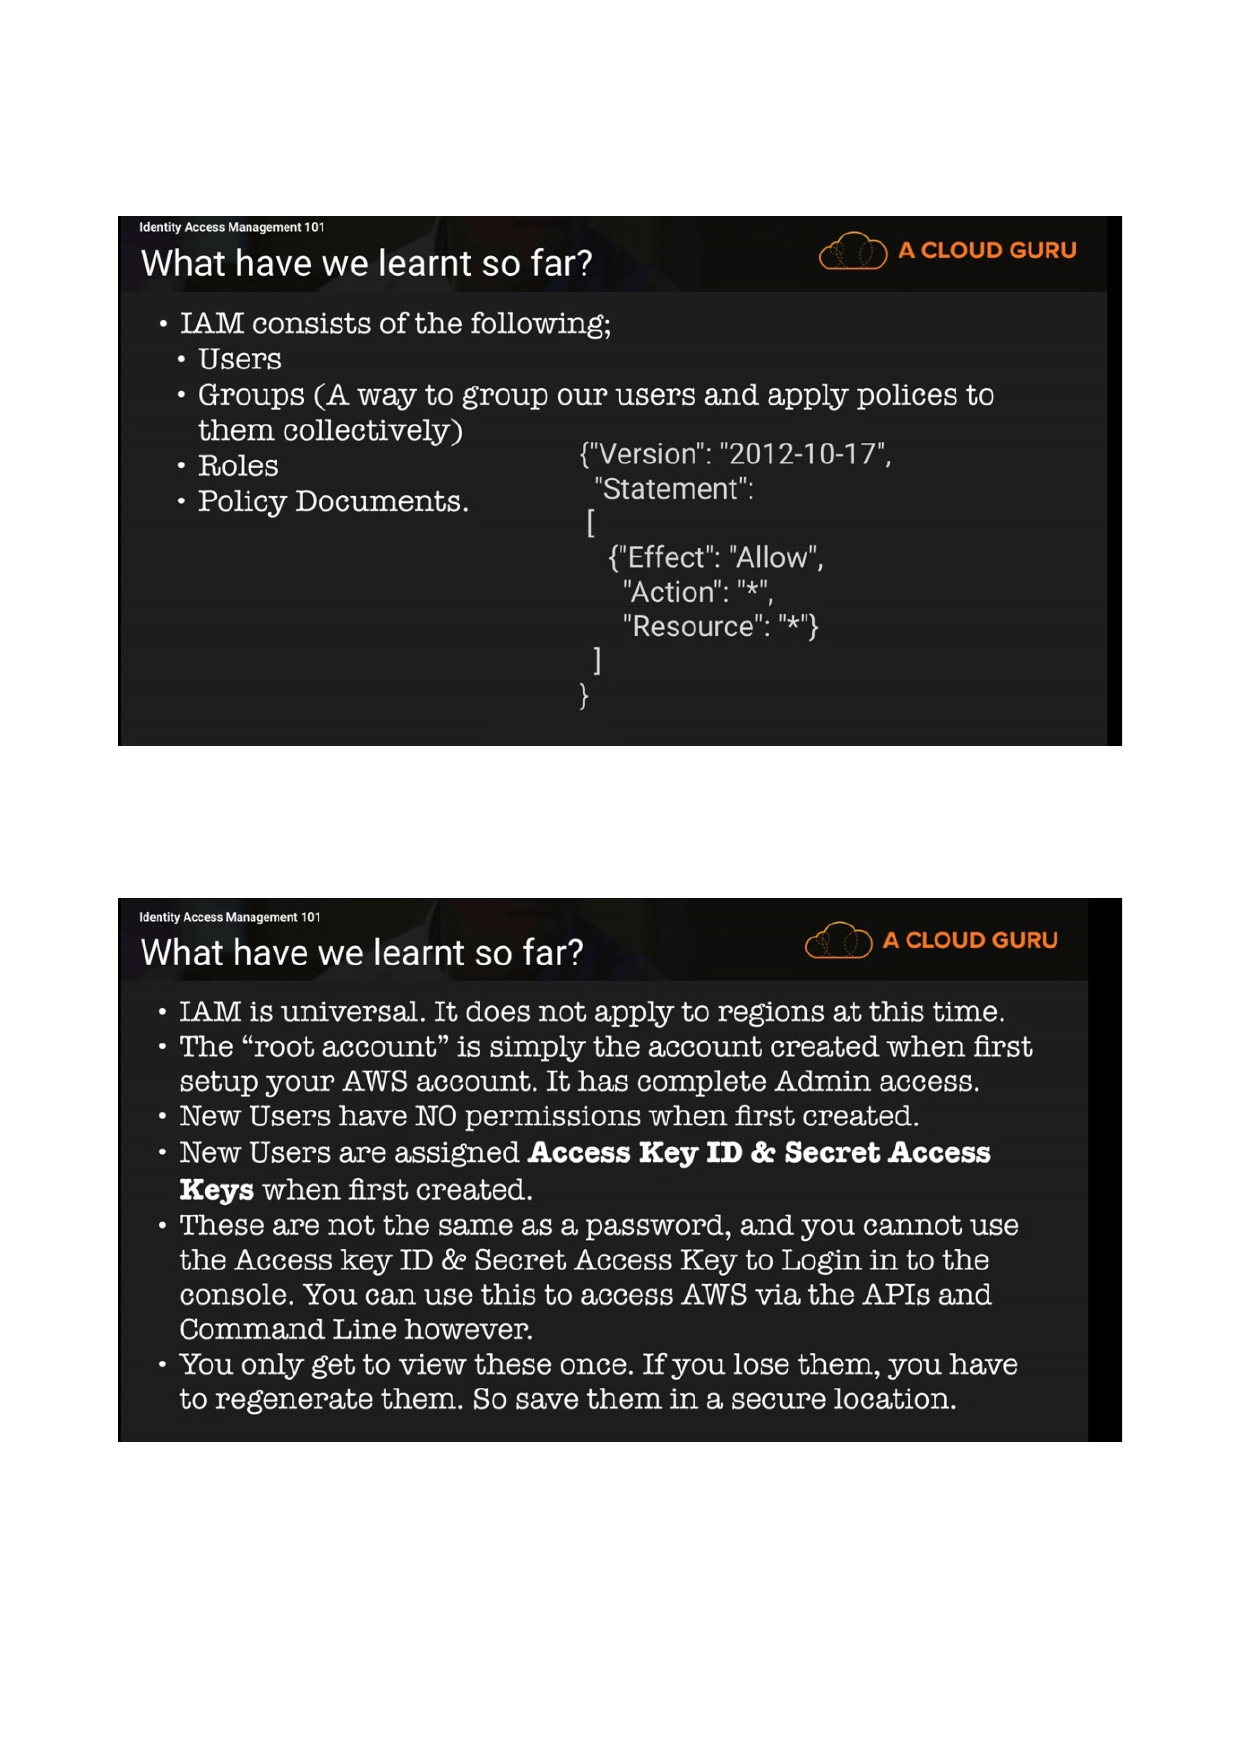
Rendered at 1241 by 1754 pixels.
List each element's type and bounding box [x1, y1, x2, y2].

picture [118, 216, 1123, 746]
picture [118, 898, 1123, 1442]
